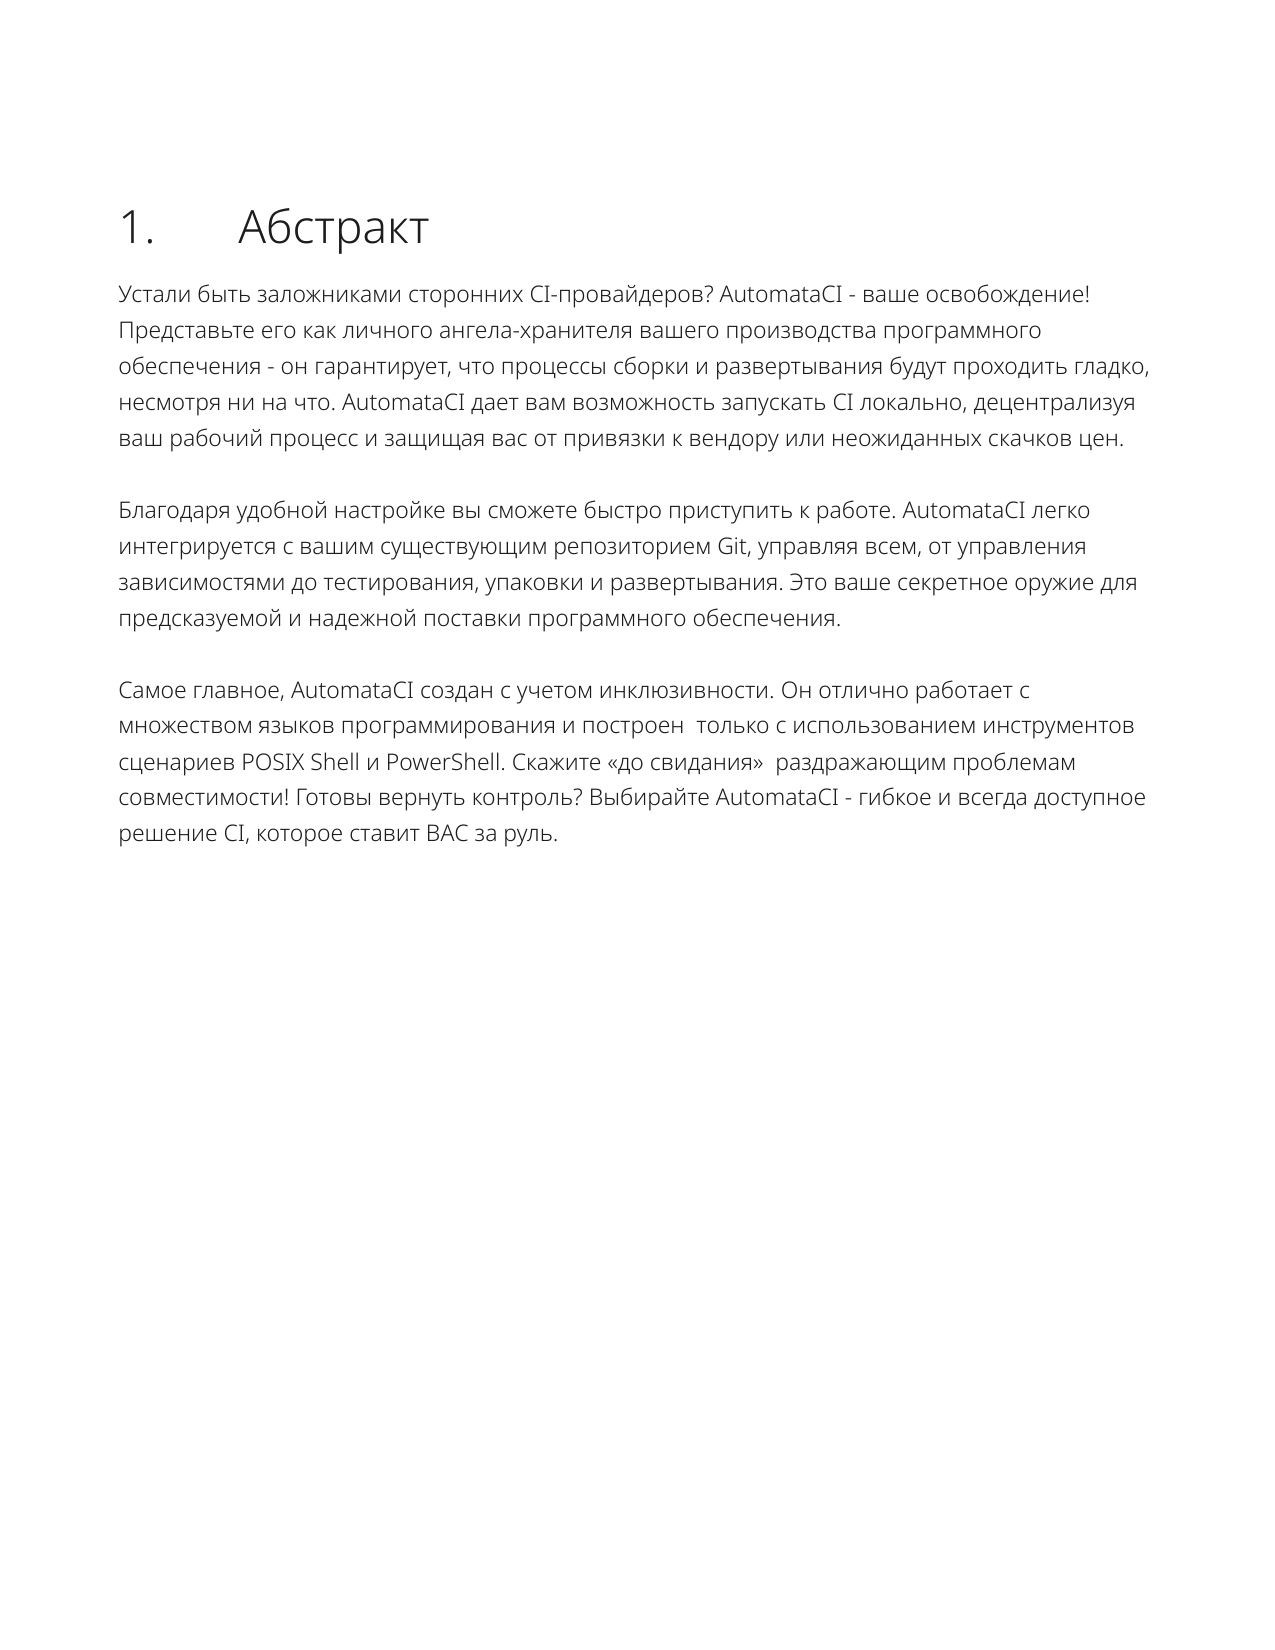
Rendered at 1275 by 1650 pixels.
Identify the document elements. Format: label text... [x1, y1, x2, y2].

text Устали быть заложниками сторонних CI-провайдеров? AutomataCI - ваше освобождение! Представьте его как личного ангела-хранителя вашего производства программного обеспечения - он гарантирует, что процессы сборки и развертывания будут проходить гладко, несмотря ни на что. AutomataCI дает вам возможность запускать CI локально, децентрализуя ваш рабочий процесс и защищая вас от привязки к вендору или неожиданных скачков цен. [118, 278, 1157, 453]
text Благодаря удобной настройке вы сможете быстро приступить к работе. AutomataCI легко интегрируется с вашим существующим репозиторием Git, управляя всем, от управления зависимостями до тестирования, упаковки и развертывания. Это ваше секретное оружие для предсказуемой и надежной поставки программного обеспечения. [118, 494, 1157, 633]
text Самое главное, AutomataCI создан с учетом инклюзивности. Он отлично работает с множеством языков программирования и построен только с использованием инструментов сценариев POSIX Shell и PowerShell. Скажите «до свидания» раздражающим проблемам совместимости! Готовы вернуть контроль? Выбирайте AutomataCI - гибкое и всегда доступное решение CI, которое ставит ВАС за руль. [118, 673, 1157, 848]
subtitle Абстракт [118, 194, 1157, 257]
